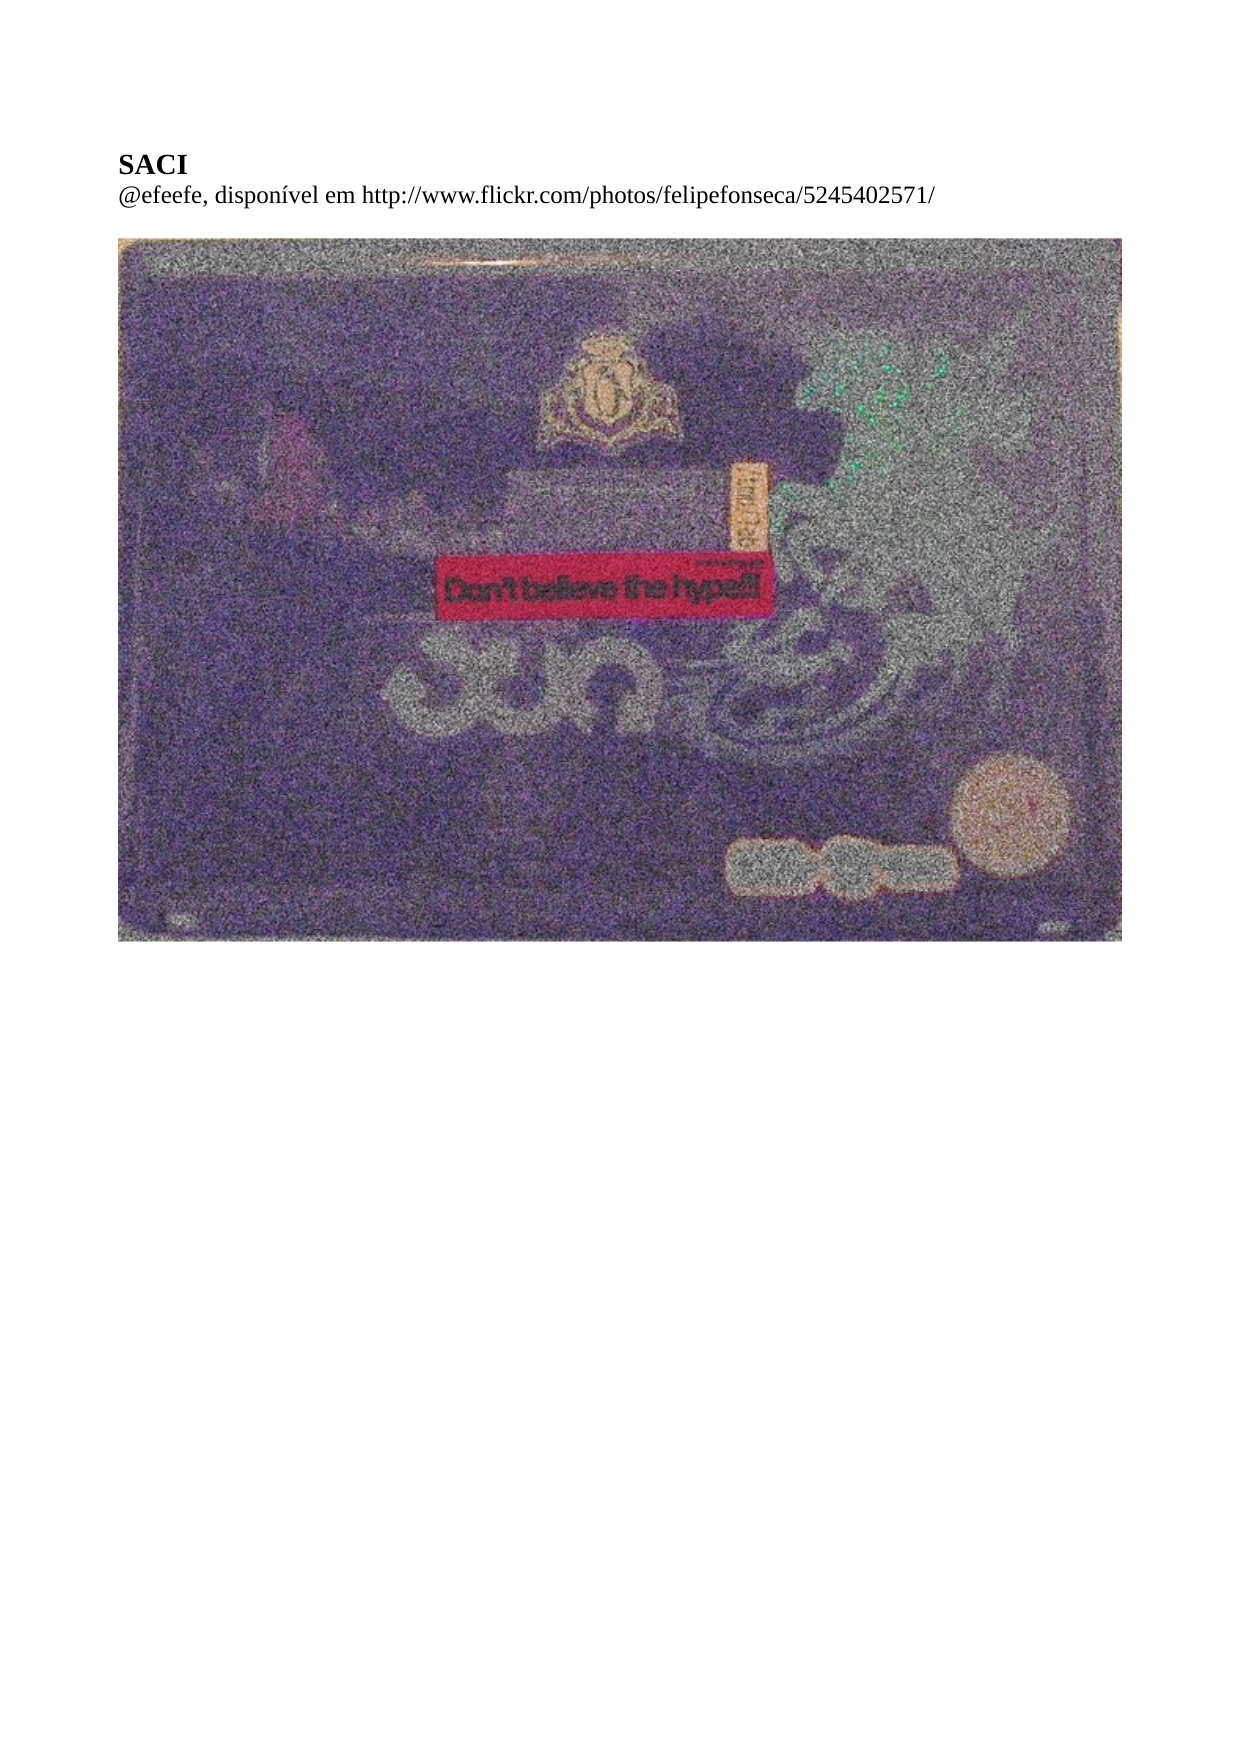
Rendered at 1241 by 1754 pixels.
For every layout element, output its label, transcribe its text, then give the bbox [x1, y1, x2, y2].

text @efeefe, disponível em http://www.flickr.com/photos/felipefonseca/5245402571/ [118, 180, 1122, 209]
text SACI [118, 147, 1122, 180]
picture [118, 237, 1122, 945]
